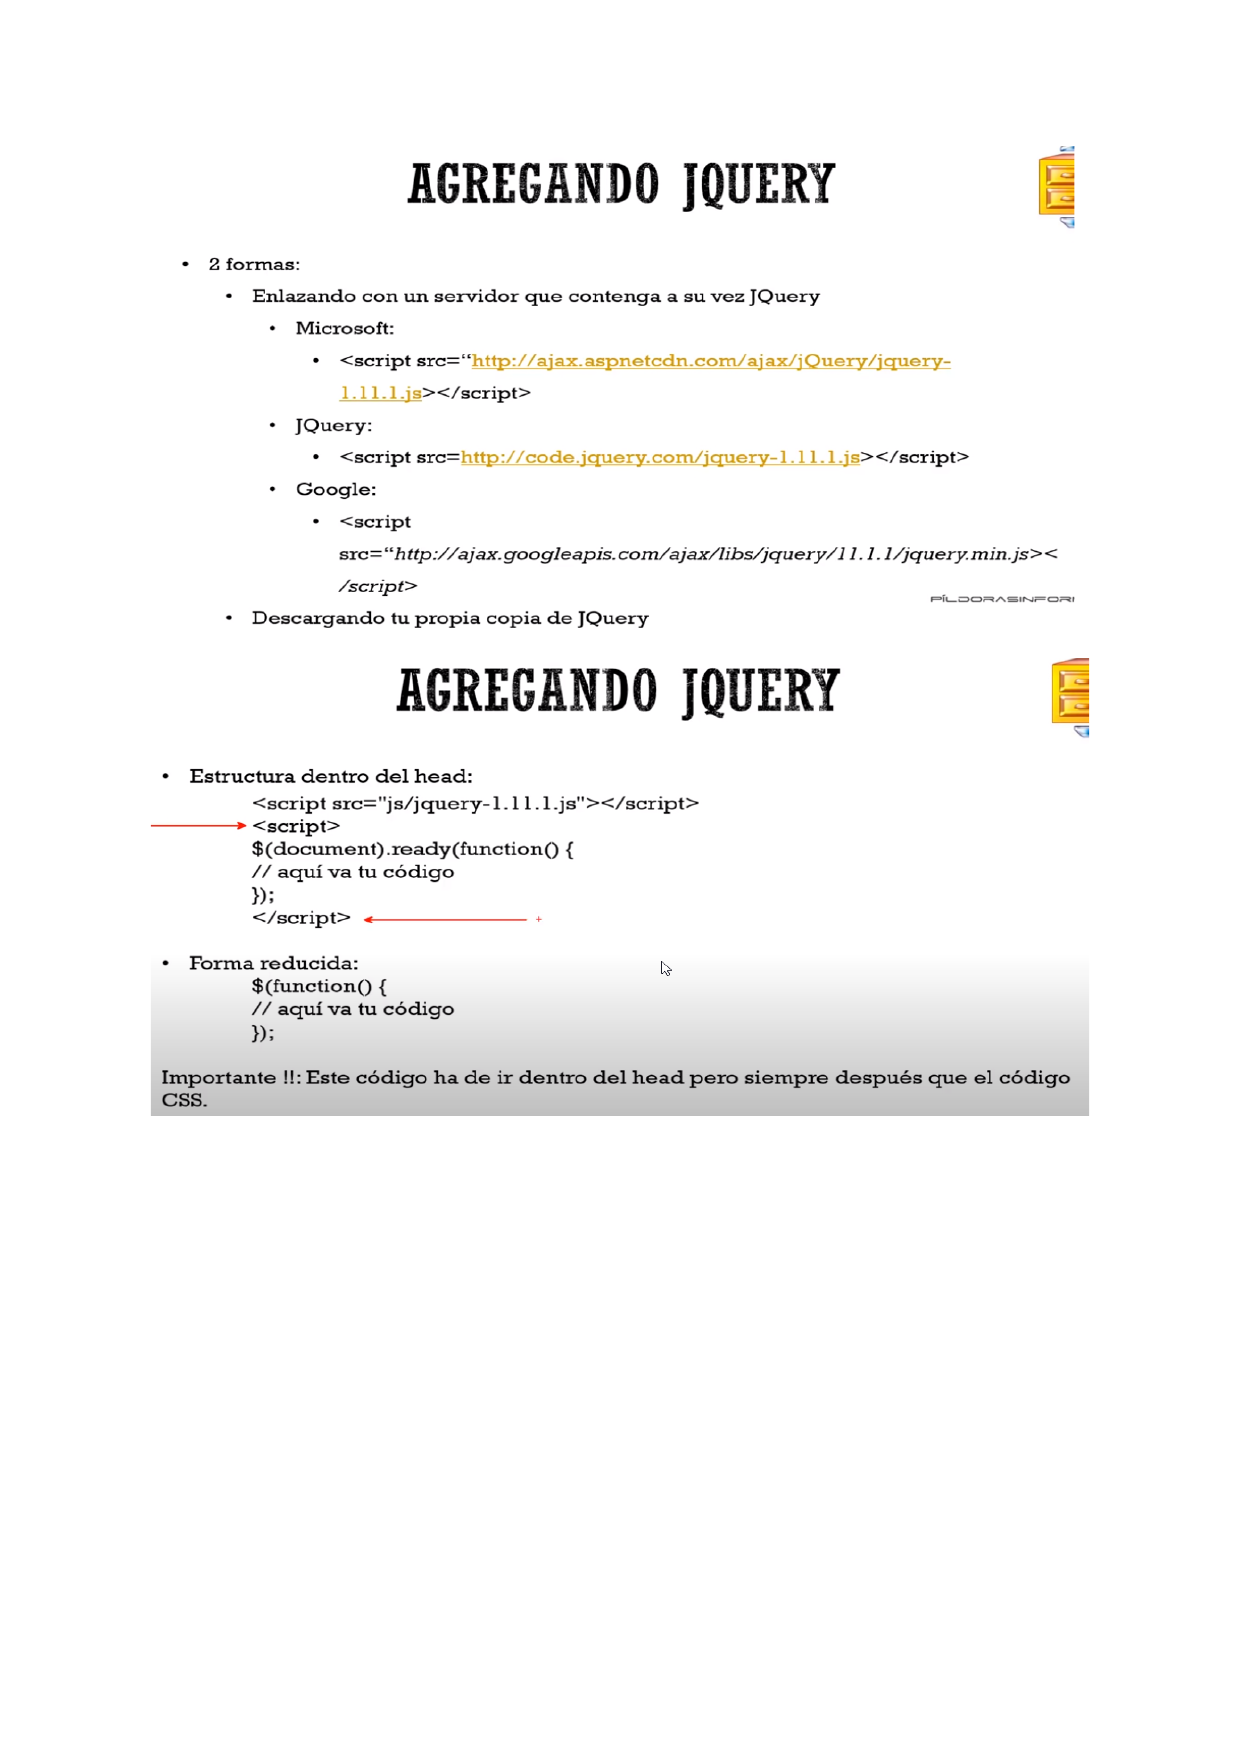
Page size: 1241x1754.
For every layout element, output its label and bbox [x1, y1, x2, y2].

picture [150, 658, 1090, 1116]
picture [165, 146, 1075, 630]
